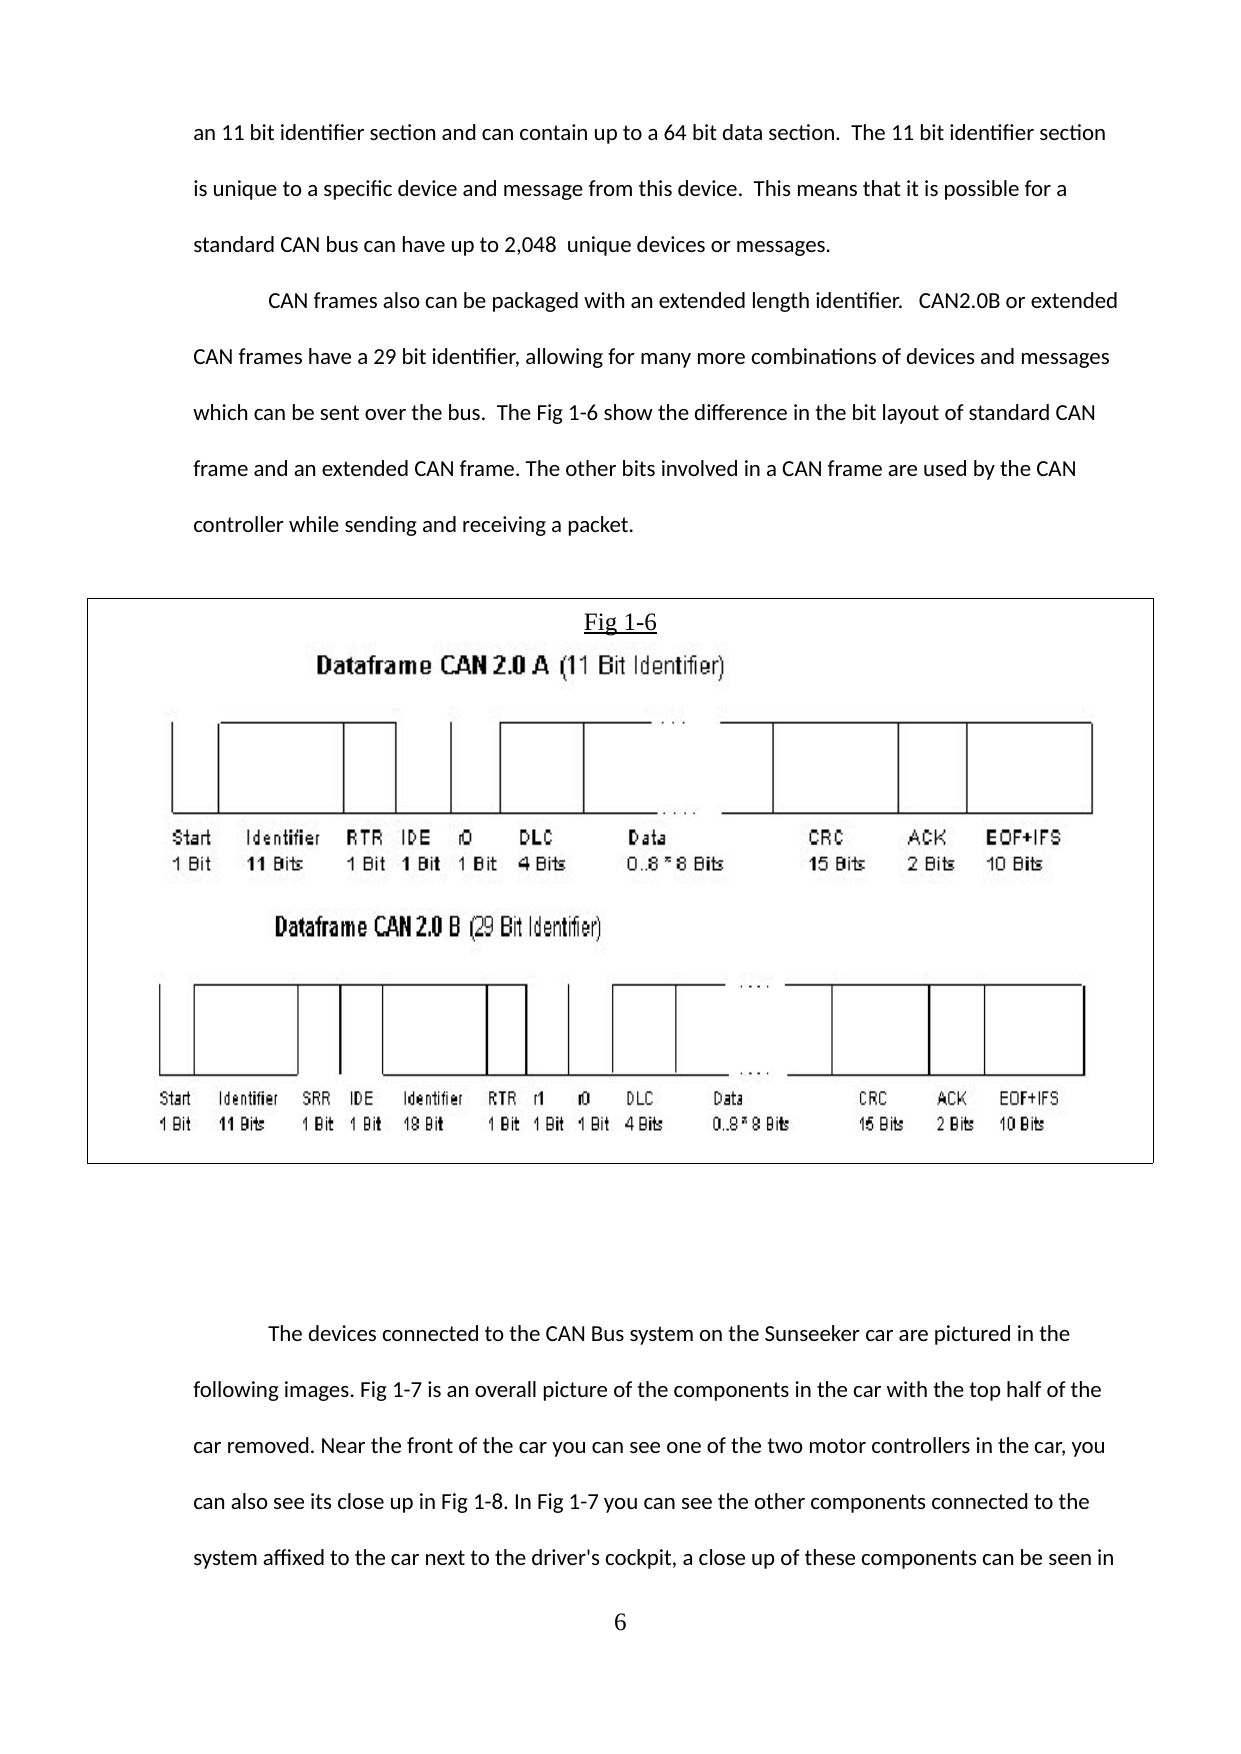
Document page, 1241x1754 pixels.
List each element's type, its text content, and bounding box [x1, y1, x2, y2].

picture [127, 902, 1114, 1141]
text The devices connected to the CAN Bus system on the Sunseeker car are pictured in the following images. Fig 1-7 is an overall picture of the components in the car with the top half of the car removed. Near the front of the car you can see one of the two motor controllers in the car, you can also see its close up in Fig 1-8. In Fig 1-7 you can see the other components connected to the system affixed to the car next to the driver's cockpit, a close up of these components can be seen in Fig 1-9. The components in Fig 1-9 include the light controller board, the telemetry board, and other micro-controller boards. You can also see the port which the CANUSB adapter connects to on the small green board on the right side of Fig 1-9. [193, 1319, 1122, 1571]
text [88, 599, 1153, 1163]
picture [127, 642, 1114, 893]
text CAN frames also can be packaged with an extended length identifier. CAN2.0B or extended CAN frames have a 29 bit identifier, allowing for many more combinations of devices and messages which can be sent over the bus. The Fig 1-6 show the difference in the bit layout of standard CAN frame and an extended CAN frame. The other bits involved in a CAN frame are used by the CAN controller while sending and receiving a packet. [193, 286, 1122, 538]
text an 11 bit identifier section and can contain up to a 64 bit data section. The 11 bit identifier section is unique to a specific device and message from this device. This means that it is possible for a standard CAN bus can have up to 2,048 unique devices or messages. [193, 118, 1122, 258]
text Fig 1-6 [96, 607, 1144, 636]
